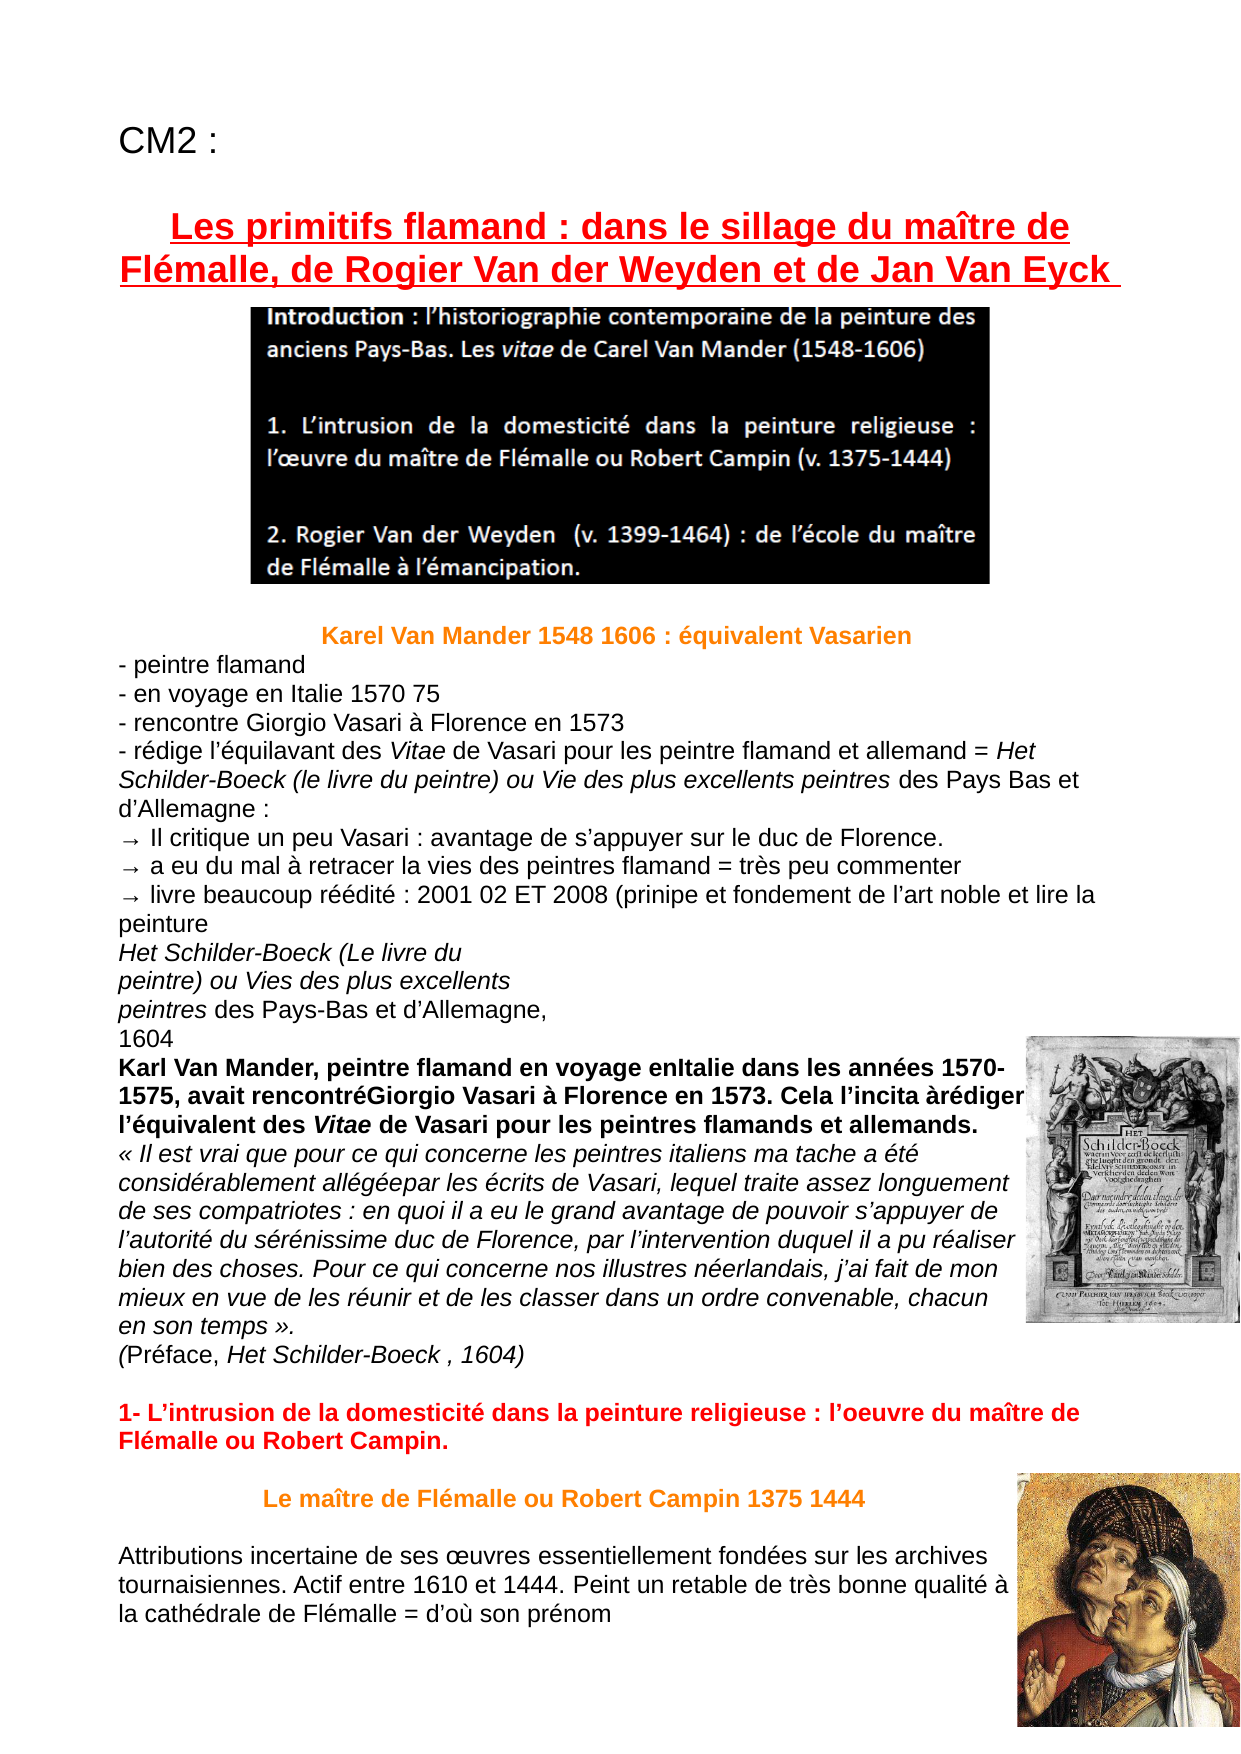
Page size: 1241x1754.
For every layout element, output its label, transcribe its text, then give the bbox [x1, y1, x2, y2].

picture [250, 307, 990, 584]
text → Il critique un peu Vasari : avantage de s’appuyer sur le duc de Florence. [118, 822, 1122, 851]
text CM2 : [118, 118, 1122, 161]
text Attributions incertaine de ses œuvres essentiellement fondées sur les archives [118, 1541, 1017, 1570]
text « Il est vrai que pour ce qui concerne les peintres italiens ma tache a été considérablement allégéepar les écrits de Vasari, lequel traite assez longuement de ses compatriotes : en quoi il a eu le grand avantage de pouvoir s’appuyer de l’autorité du sérénissime duc de Florence, par l’intervention duquel il a pu réaliser bien des choses. Pour ce qui concerne nos illustres néerlandais, j’ai fait de mon mieux en vue de les réunir et de les classer dans un ordre convenable, chacun en son temps ». [118, 1139, 1122, 1340]
text (Préface, Het Schilder-Boeck , 1604) [118, 1340, 1122, 1369]
text peintre) ou Vies des plus excellents [118, 966, 1122, 995]
text Het Schilder-Boeck (Le livre du [118, 937, 1122, 966]
text peintres des Pays-Bas et d’Allemagne, [118, 995, 1122, 1024]
text - rencontre Giorgio Vasari à Florence en 1573 [118, 707, 1122, 736]
text 1- L’intrusion de la domesticité dans la peinture religieuse : l’oeuvre du maître de Flémalle ou Robert Campin. [118, 1397, 1122, 1455]
picture [1017, 1473, 1241, 1727]
text - en voyage en Italie 1570 75 [118, 679, 1122, 707]
text Les primitifs flamand : dans le sillage du maître de Flémalle, de Rogier Van der Weyden et de Jan Van Eyck [118, 204, 1122, 291]
text tournaisiennes. Actif entre 1610 et 1444. Peint un retable de très bonne qualité à la cathédrale de Flémalle = d’où son prénom [118, 1570, 1017, 1627]
picture [1025, 1036, 1240, 1323]
text Karel Van Mander 1548 1606 : équivalent Vasarien [118, 621, 1122, 650]
text → a eu du mal à retracer la vies des peintres flamand = très peu commenter [118, 851, 1122, 880]
text Le maître de Flémalle ou Robert Campin 1375 1444 [118, 1484, 1017, 1512]
text - rédige l’équilavant des Vitae de Vasari pour les peintre flamand et allemand = Het Schilder-Boeck (le livre du peintre) ou Vie des plus excellents peintres des Pays Bas et d’Allemagne : [118, 736, 1122, 822]
text Karl Van Mander, peintre flamand en voyage enItalie dans les années 1570-1575, avait rencontréGiorgio Vasari à Florence en 1573. Cela l’incita àrédiger l’équivalent des Vitae de Vasari pour les peintres flamands et allemands. [118, 1052, 1025, 1139]
text 1604 [118, 1024, 1122, 1052]
text → livre beaucoup réédité : 2001 02 ET 2008 (prinipe et fondement de l’art noble et lire la peinture [118, 880, 1122, 937]
text - peintre flamand [118, 650, 1122, 679]
